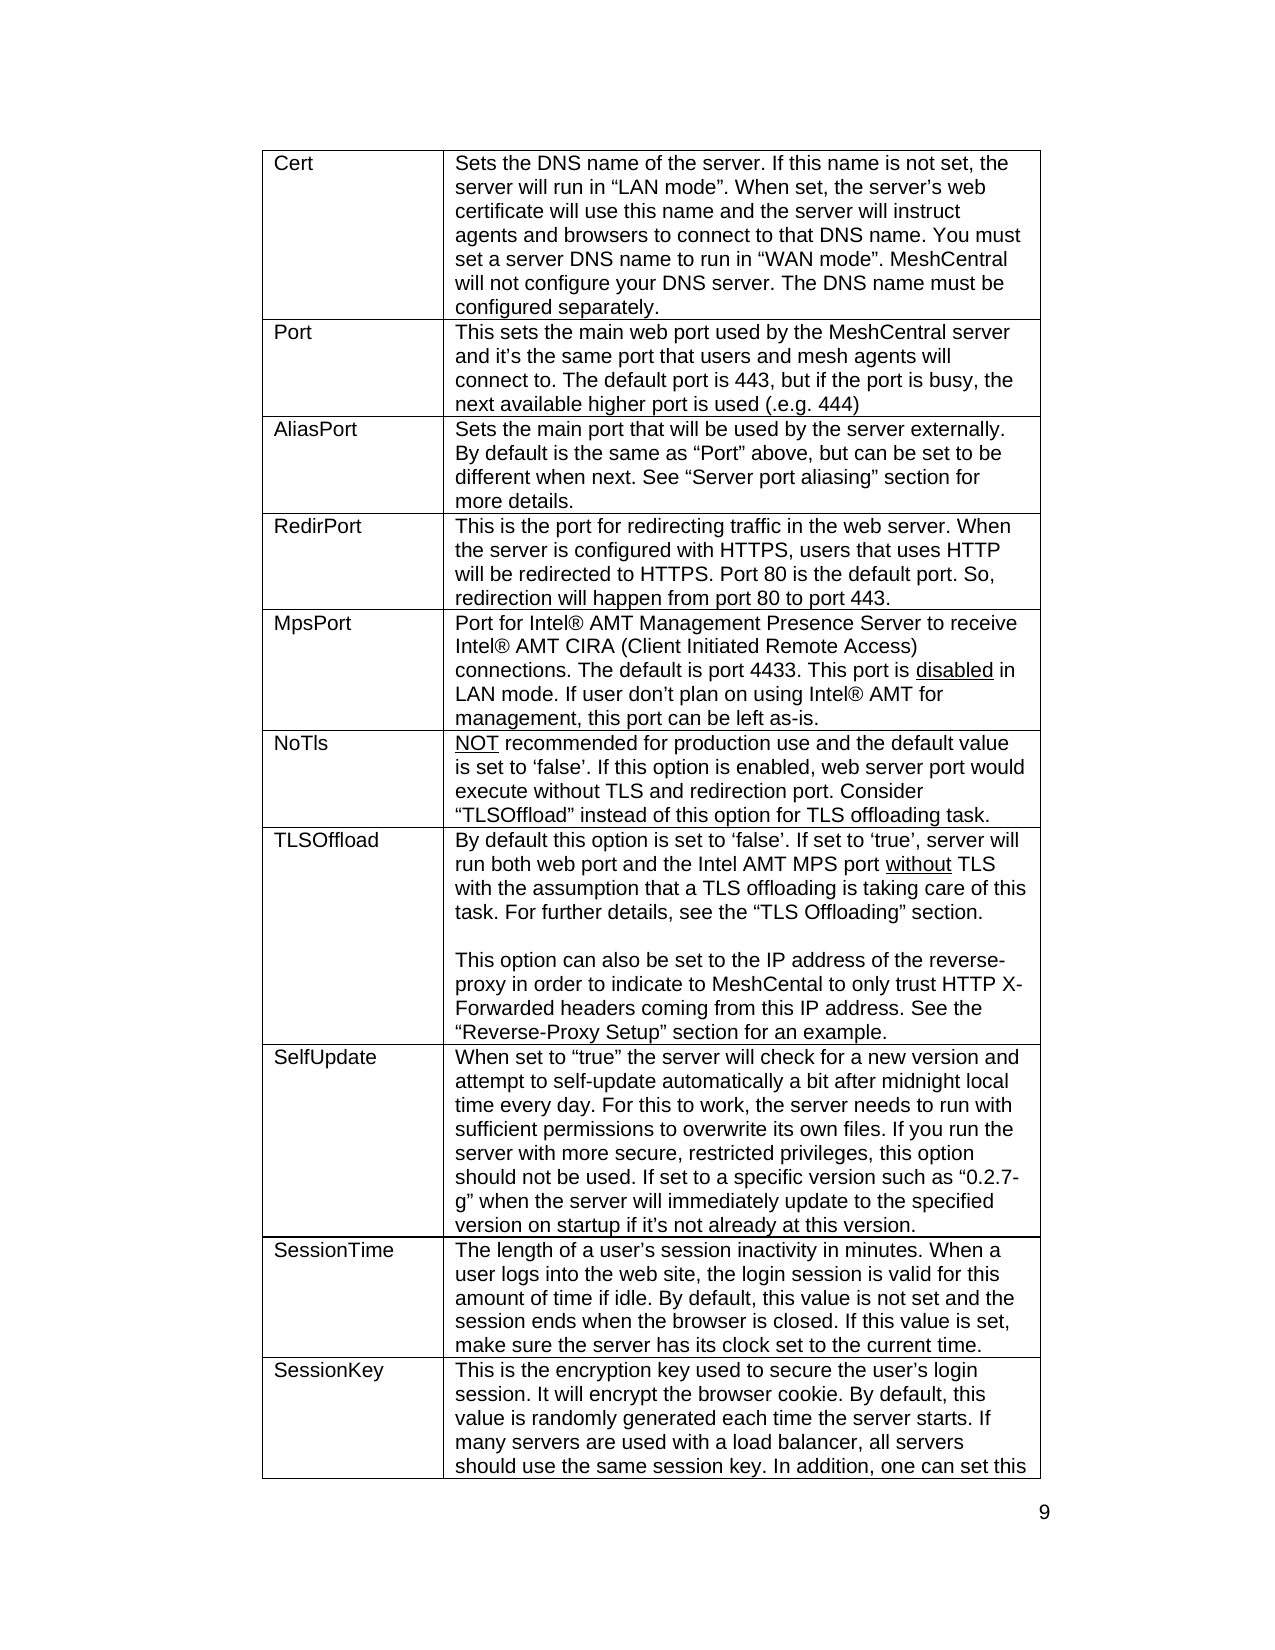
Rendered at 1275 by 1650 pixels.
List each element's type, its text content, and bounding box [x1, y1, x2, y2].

table_cell Cert [263, 151, 443, 319]
table_cell SelfUpdate [263, 1045, 443, 1236]
table_cell Sets the DNS name of the server. If this name is not set, the server will run in “LAN mode”. When set, the server’s web certificate will use this name and the server will instruct agents and browsers to connect to that DNS name. You must set a server DNS name to run in “WAN mode”. MeshCentral will not configure your DNS server. The DNS name must be configured separately. [444, 151, 1040, 319]
table_cell This sets the main web port used by the MeshCentral server and it’s the same port that users and mesh agents will connect to. The default port is 443, but if the port is busy, the next available higher port is used (.e.g. 444) [444, 320, 1040, 416]
table_cell Sets the main port that will be used by the server externally. By default is the same as “Port” above, but can be set to be different when next. See “Server port aliasing” section for more details. [444, 417, 1040, 512]
table_cell SessionTime [263, 1238, 443, 1357]
table_cell By default this option is set to ‘false’. If set to ‘true’, server will run both web port and the Intel AMT MPS port without TLS with the assumption that a TLS offloading is taking care of this task. For further details, see the “TLS Offloading” section. This option can also be set to the IP address of the reverse-proxy in order to indicate to MeshCental to only trust HTTP X-Forwarded headers coming from this IP address. See the “Reverse-Proxy Setup” section for an example. [444, 828, 1040, 1044]
table_cell SessionKey [263, 1358, 443, 1478]
table_cell When set to “true” the server will check for a new version and attempt to self-update automatically a bit after midnight local time every day. For this to work, the server needs to run with sufficient permissions to overwrite its own files. If you run the server with more secure, restricted privileges, this option should not be used. If set to a specific version such as “0.2.7-g” when the server will immediately update to the specified version on startup if it’s not already at this version. [444, 1045, 1040, 1236]
table_cell Port for Intel® AMT Management Presence Server to receive Intel® AMT CIRA (Client Initiated Remote Access) connections. The default is port 4433. This port is disabled in LAN mode. If user don’t plan on using Intel® AMT for management, this port can be left as-is. [444, 610, 1040, 730]
table_cell The length of a user’s session inactivity in minutes. When a user logs into the web site, the login session is valid for this amount of time if idle. By default, this value is not set and the session ends when the browser is closed. If this value is set, make sure the server has its clock set to the current time. [444, 1238, 1040, 1357]
table_cell NOT recommended for production use and the default value is set to ‘false’. If this option is enabled, web server port would execute without TLS and redirection port. Consider “TLSOffload” instead of this option for TLS offloading task. [444, 731, 1040, 827]
table_cell RedirPort [263, 514, 443, 609]
table_cell MpsPort [263, 610, 443, 730]
table_cell NoTls [263, 731, 443, 827]
table_cell This is the port for redirecting traffic in the web server. When the server is configured with HTTPS, users that uses HTTP will be redirected to HTTPS. Port 80 is the default port. So, redirection will happen from port 80 to port 443. [444, 514, 1040, 609]
table_cell AliasPort [263, 417, 443, 512]
table_cell This is the encryption key used to secure the user’s login session. It will encrypt the browser cookie. By default, this value is randomly generated each time the server starts. If many servers are used with a load balancer, all servers should use the same session key. In addition, one can set this [444, 1358, 1040, 1478]
table_cell Port [263, 320, 443, 416]
table_cell TLSOffload [263, 828, 443, 1044]
